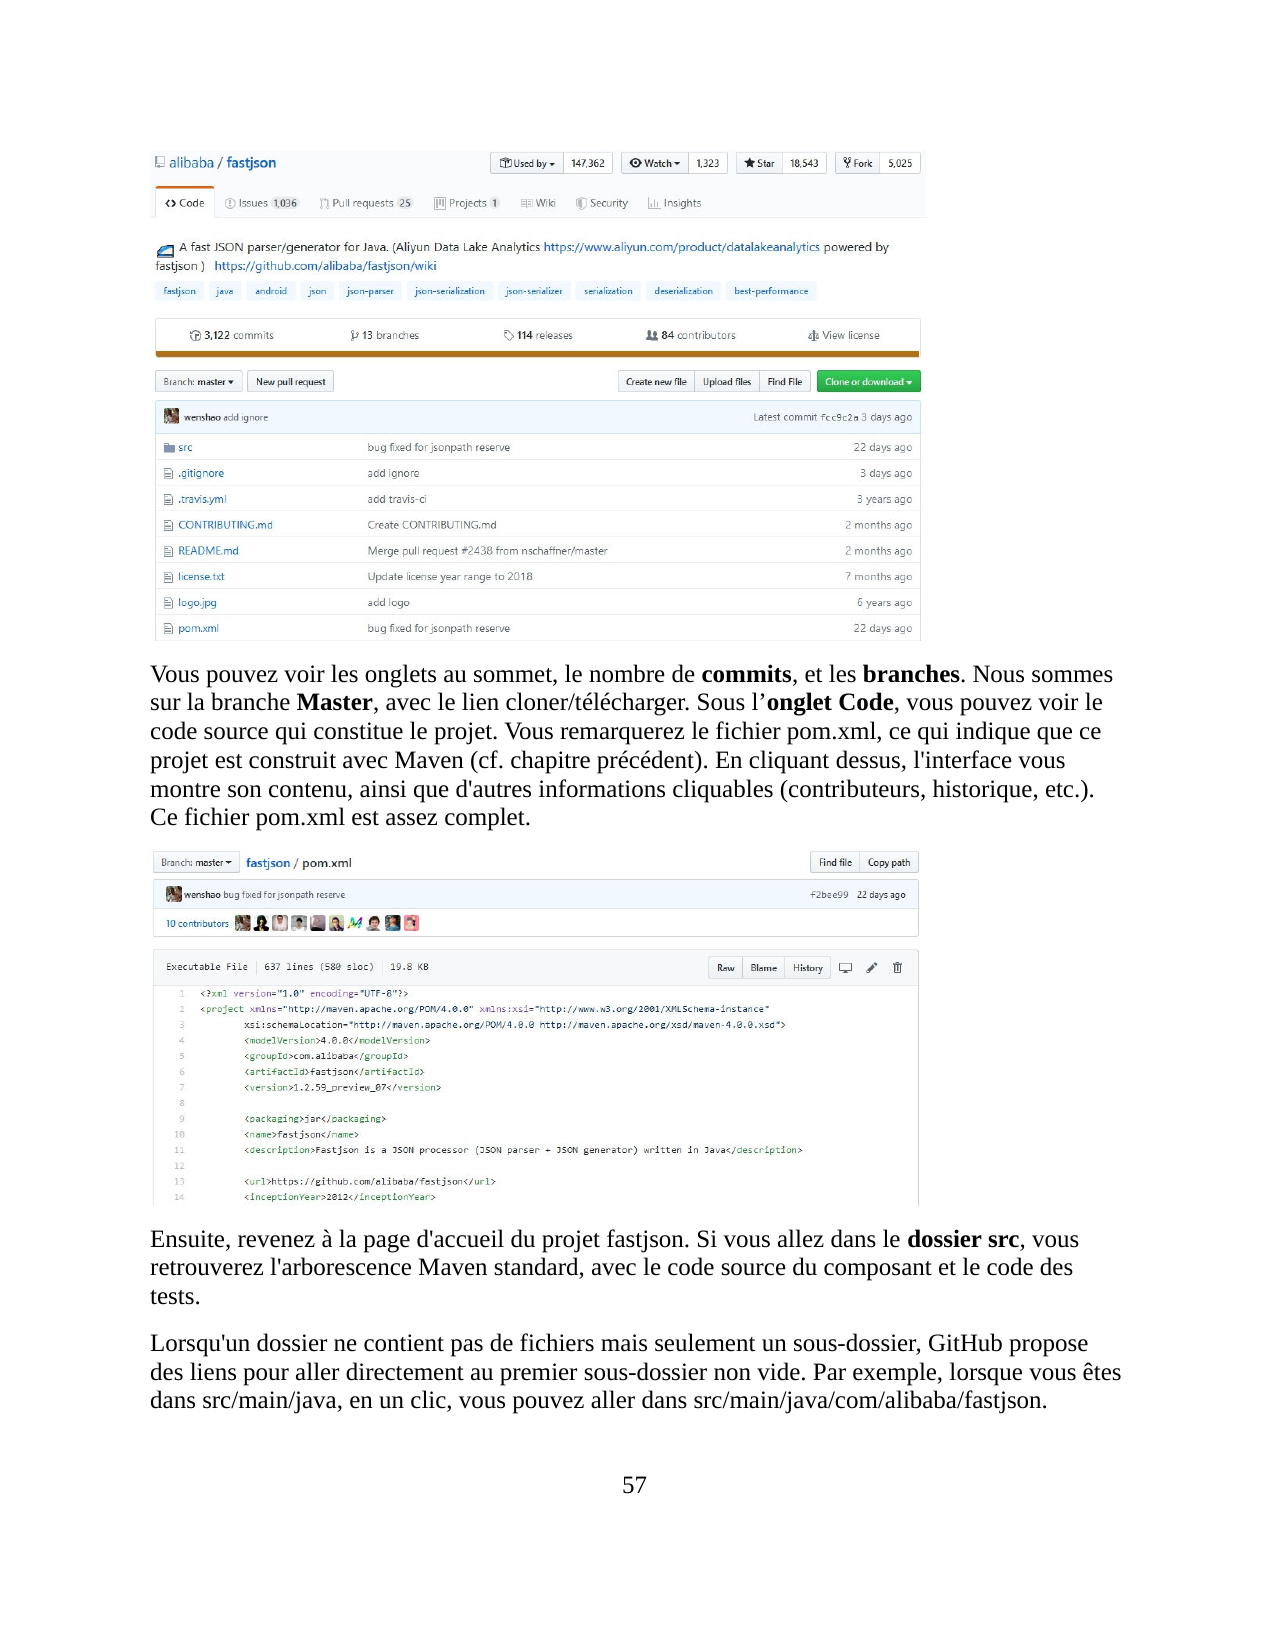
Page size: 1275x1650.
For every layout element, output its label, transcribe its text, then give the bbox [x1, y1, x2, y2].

text Vous pouvez voir les onglets au sommet, le nombre de commits, et les branches. Nous sommes sur la branche Master, avec le lien cloner/télécharger. Sous l’onglet Code, vous pouvez voir le code source qui constitue le projet. Vous remarquerez le fichier pom.xml, ce qui indique que ce projet est construit avec Maven (cf. chapitre précédent). En cliquant dessus, l'interface vous montre son contenu, ainsi que d'autres informations cliquables (contributeurs, historique, etc.). Ce fichier pom.xml est assez complet. [150, 659, 1125, 831]
text Lorsqu'un dossier ne contient pas de fichiers mais seulement un sous-dossier, GitHub propose des liens pour aller directement au premier sous-dossier non vide. Par exemple, lorsque vous êtes dans src/main/java, en un clic, vous pouvez aller dans src/main/java/com/alibaba/fastjson. [150, 1328, 1125, 1414]
picture [150, 849, 924, 1206]
text Ensuite, revenez à la page d'accueil du projet fastjson. Si vous allez dans le dossier src, vous retrouverez l'arborescence Maven standard, avec le code source du composant et le code des tests. [150, 1224, 1125, 1310]
picture [150, 150, 926, 641]
